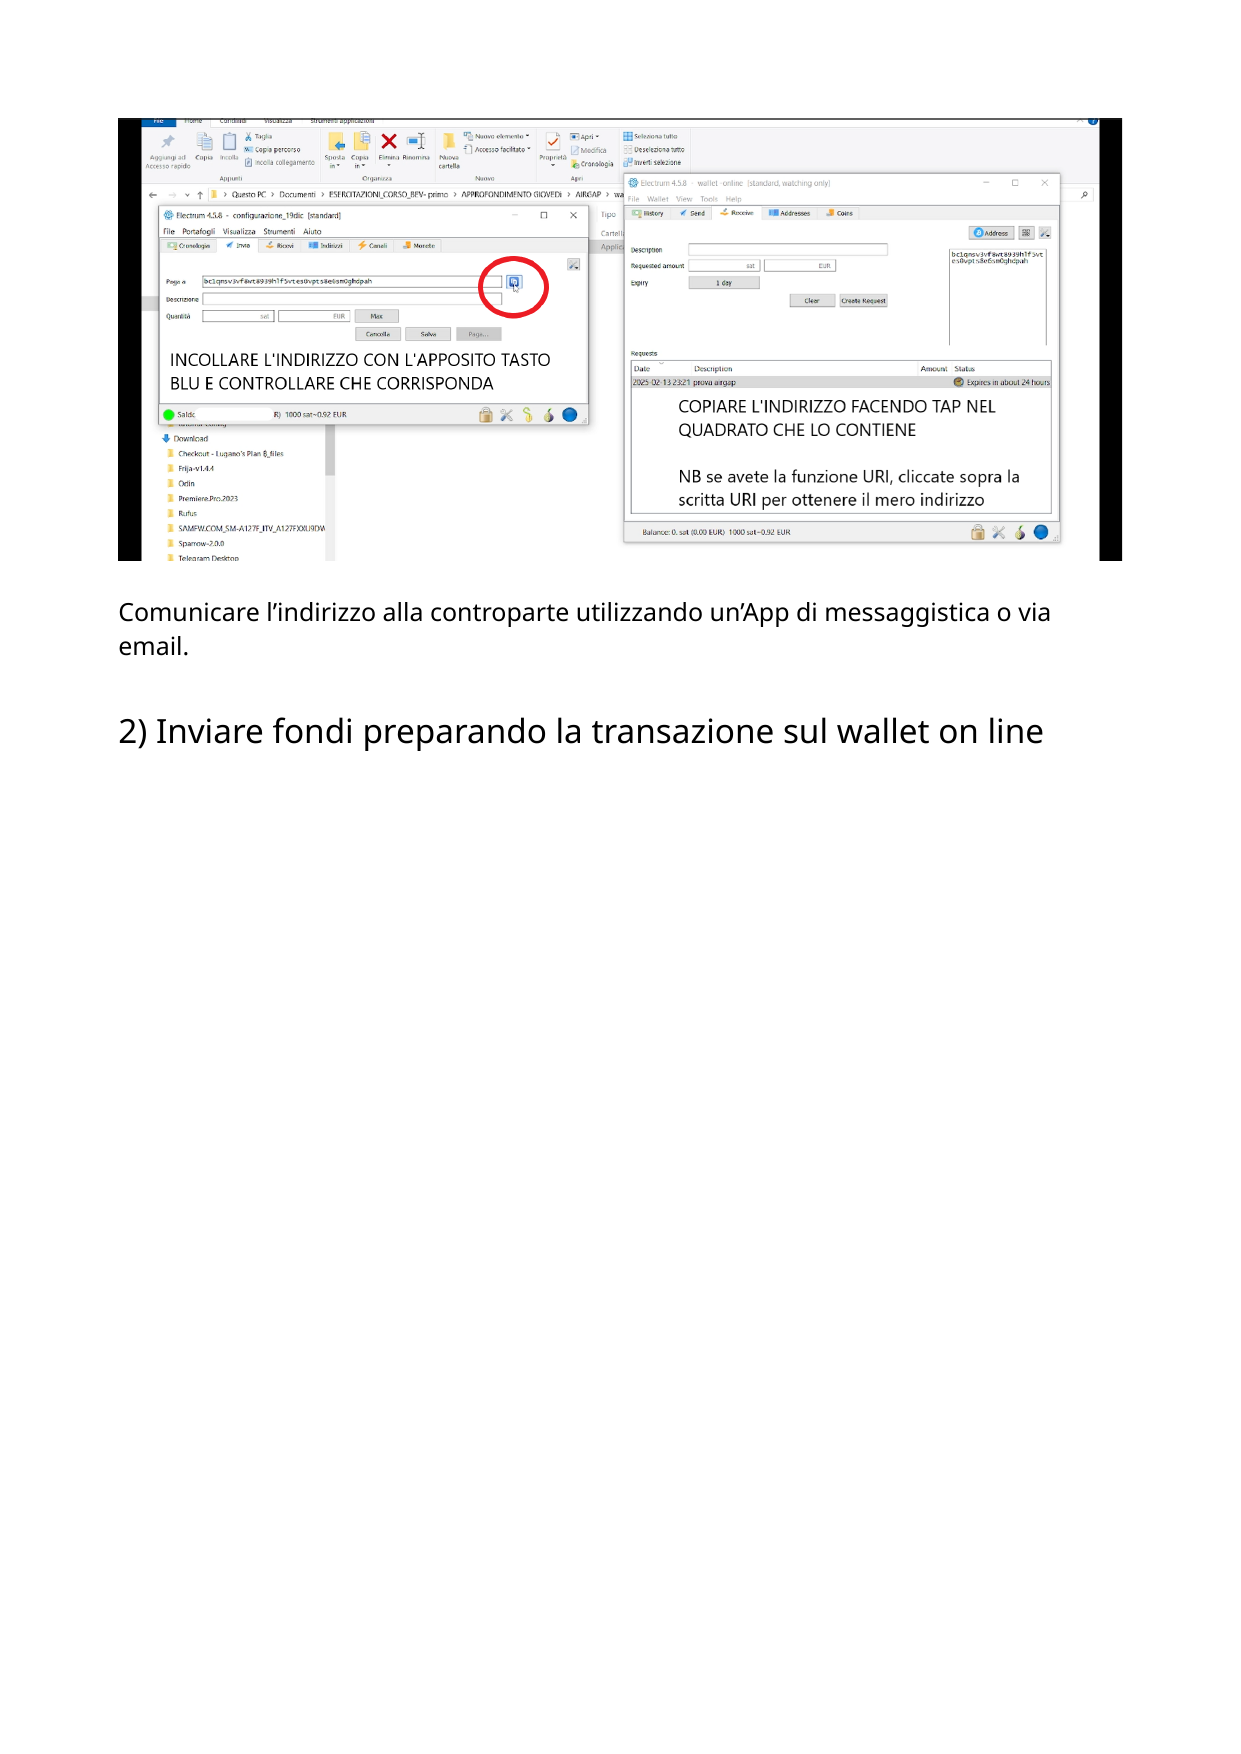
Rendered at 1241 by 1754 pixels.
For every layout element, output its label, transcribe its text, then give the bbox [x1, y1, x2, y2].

text Comunicare l’indirizzo alla controparte utilizzando un’App di messaggistica o via email. [118, 594, 1122, 663]
picture [118, 118, 1123, 561]
text 2) Inviare fondi preparando la transazione sul wallet on line [118, 708, 1122, 753]
